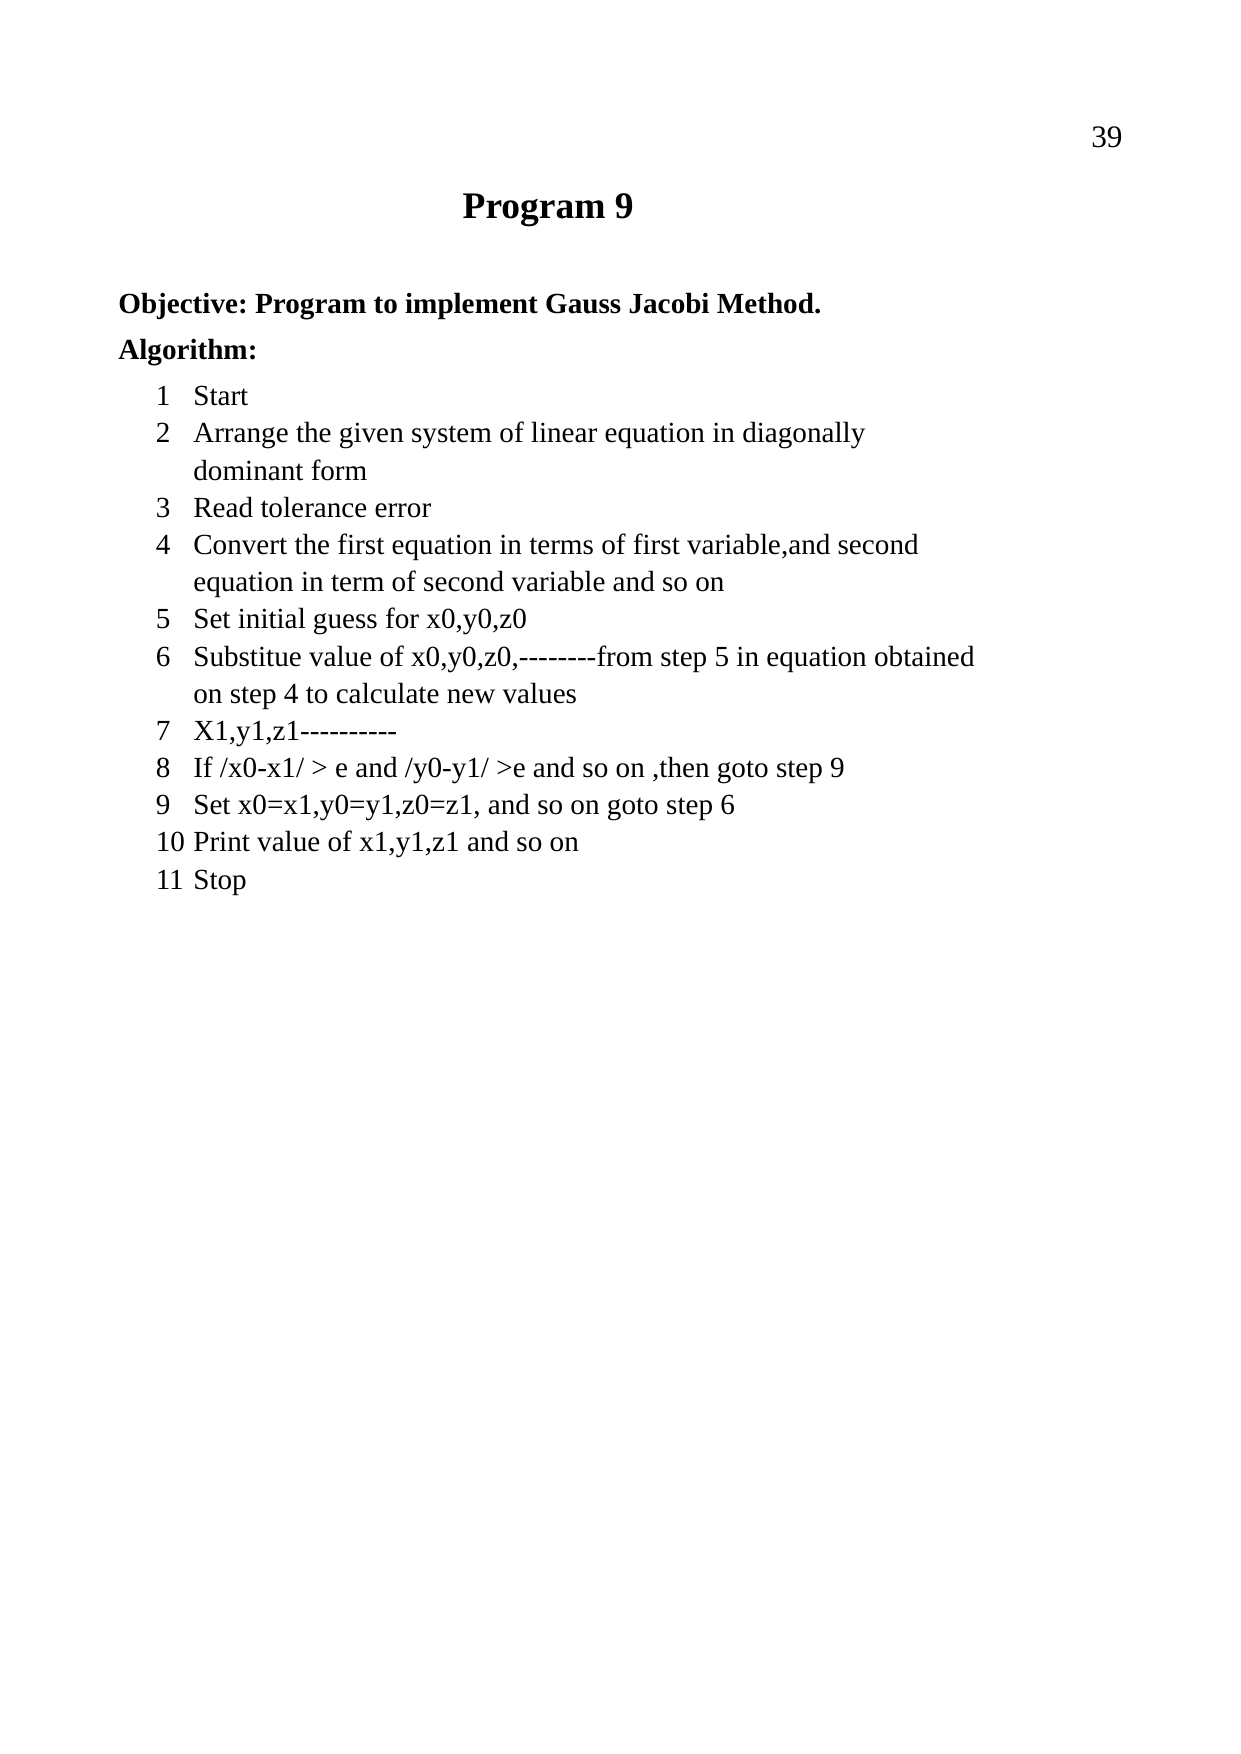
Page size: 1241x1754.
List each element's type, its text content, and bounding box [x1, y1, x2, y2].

text Objective: Program to implement Gauss Jacobi Method. [118, 286, 978, 320]
list If /x0-x1/ > e and /y0-y1/ >e and so on ,then goto step 9 [156, 750, 978, 784]
list Substitue value of x0,y0,z0,--------from step 5 in equation obtained on step 4 to calculate new values [156, 639, 978, 709]
list Set initial guess for x0,y0,z0 [156, 601, 978, 635]
text Algorithm: [118, 332, 978, 366]
list Stop [156, 862, 978, 895]
list Print value of x1,y1,z1 and so on [156, 824, 978, 858]
list Arrange the given system of linear equation in diagonally dominant form [156, 416, 978, 486]
list Set x0=x1,y0=y1,z0=z1, and so on goto step 6 [156, 787, 978, 821]
list X1,y1,z1---------- [156, 713, 978, 747]
list Convert the first equation in terms of first variable,and second equation in term of second variable and so on [156, 527, 978, 598]
list Start [156, 378, 978, 412]
text Program 9 [118, 183, 978, 227]
list Read tolerance error [156, 490, 978, 523]
